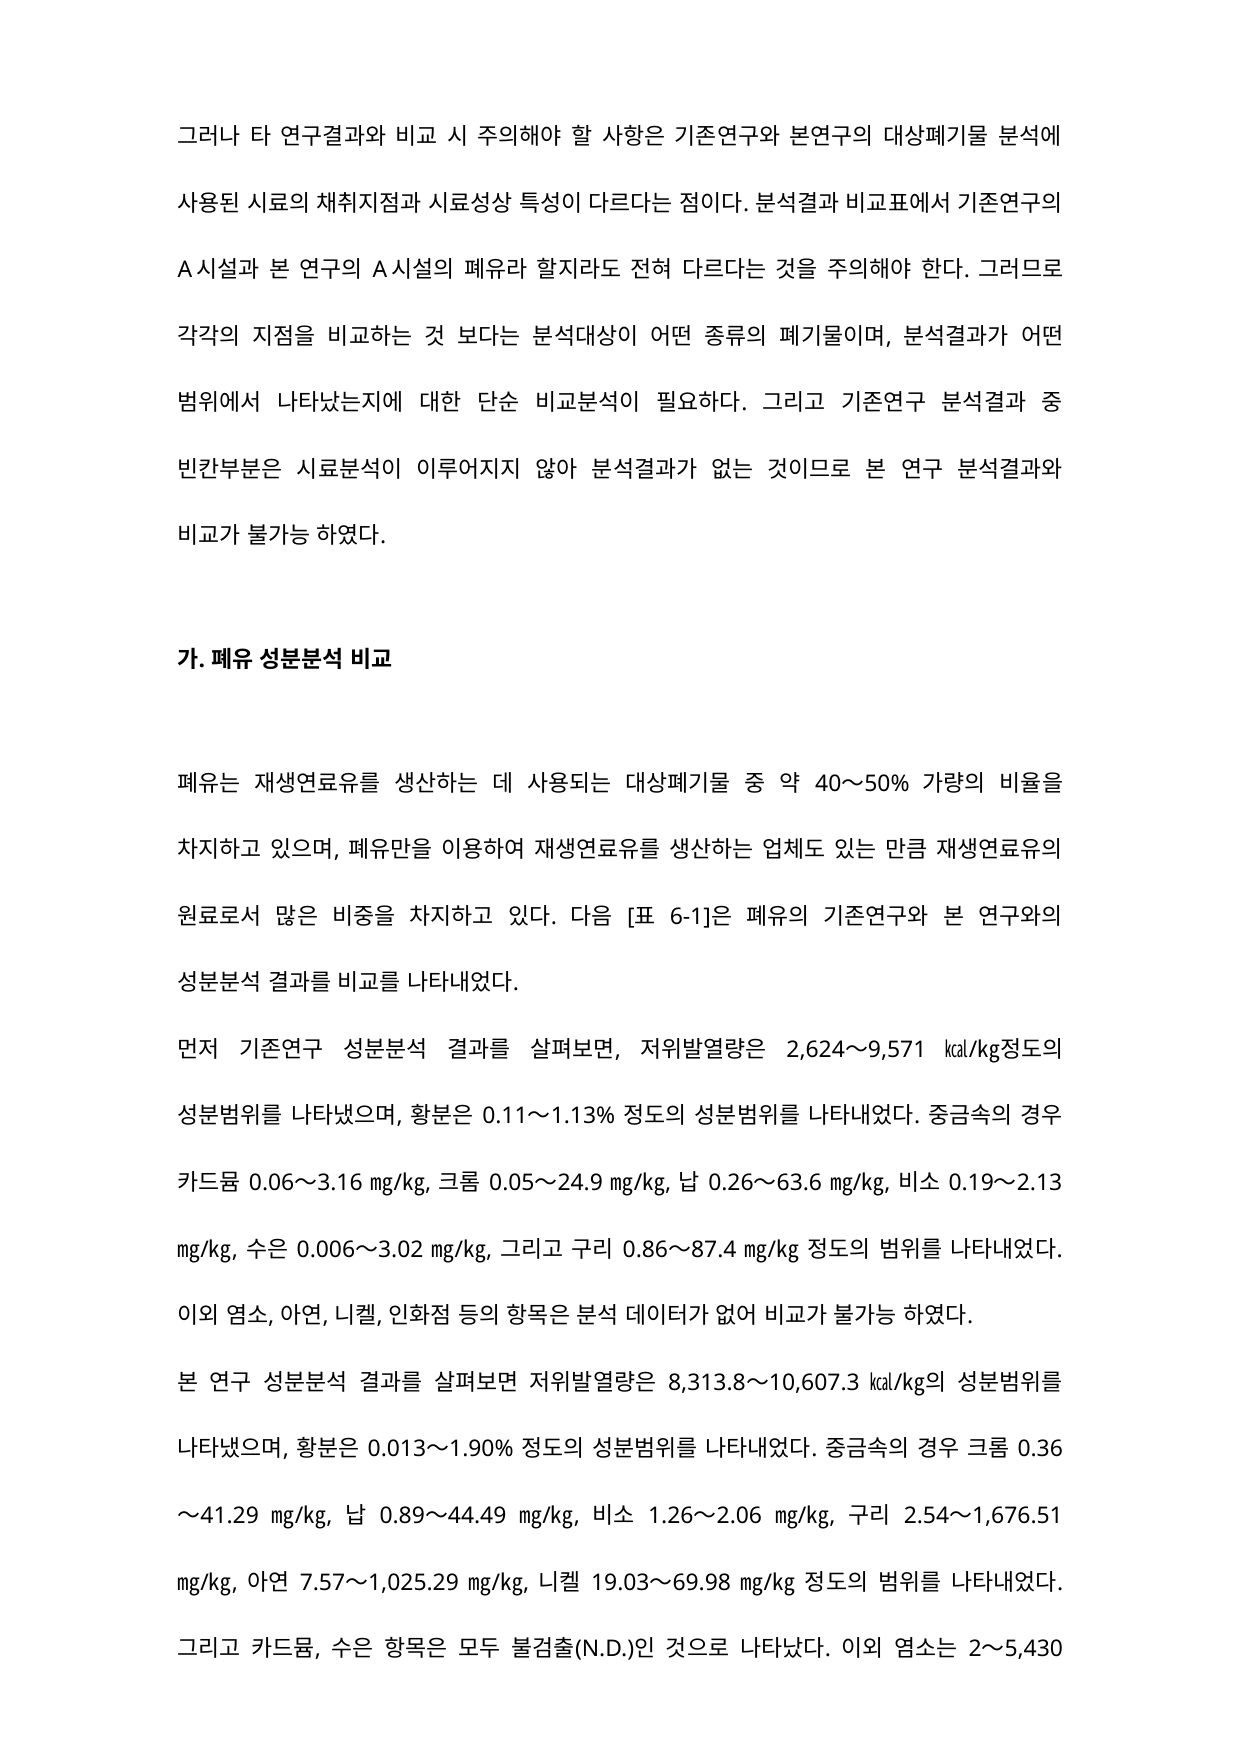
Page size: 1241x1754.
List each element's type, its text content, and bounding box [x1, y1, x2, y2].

text 폐유는 재생연료유를 생산하는 데 사용되는 대상폐기물 중 약 40～50% 가량의 비율을 차지하고 있으며, 폐유만을 이용하여 재생연료유를 생산하는 업체도 있는 만큼 재생연료유의 원료로서 많은 비중을 차지하고 있다. 다음 [표 6-1]은 폐유의 기존연구와 본 연구와의 성분분석 결과를 비교를 나타내었다. [177, 764, 1063, 997]
text 본 연구 성분분석 결과를 살펴보면 저위발열량은 8,313.8～10,607.3 ㎉/㎏의 성분범위를 나타냈으며, 황분은 0.013～1.90% 정도의 성분범위를 나타내었다. 중금속의 경우 크롬 0.36～41.29 ㎎/㎏, 납 0.89～44.49 ㎎/㎏, 비소 1.26～2.06 ㎎/㎏, 구리 2.54～1,676.51 ㎎/㎏, 아연 7.57～1,025.29 ㎎/㎏, 니켈 19.03～69.98 ㎎/㎏ 정도의 범위를 나타내었다. 그리고 카드뮴, 수은 항목은 모두 불검출(N.D.)인 것으로 나타났다. 이외 염소는 2～5,430 [177, 1364, 1063, 1663]
text 그러나 타 연구결과와 비교 시 주의해야 할 사항은 기존연구와 본연구의 대상폐기물 분석에 사용된 시료의 채취지점과 시료성상 특성이 다르다는 점이다. 분석결과 비교표에서 기존연구의 A시설과 본 연구의 A시설의 폐유라 할지라도 전혀 다르다는 것을 주의해야 한다. 그러므로 각각의 지점을 비교하는 것 보다는 분석대상이 어떤 종류의 폐기물이며, 분석결과가 어떤 범위에서 나타났는지에 대한 단순 비교분석이 필요하다. 그리고 기존연구 분석결과 중 빈칸부분은 시료분석이 이루어지지 않아 분석결과가 없는 것이므로 본 연구 분석결과와 비교가 불가능 하였다. [177, 118, 1063, 551]
text 가. 폐유 성분분석 비교 [177, 641, 1063, 674]
text 먼저 기존연구 성분분석 결과를 살펴보면, 저위발열량은 2,624～9,571 ㎉/㎏정도의 성분범위를 나타냈으며, 황분은 0.11～1.13% 정도의 성분범위를 나타내었다. 중금속의 경우 카드뮴 0.06～3.16 ㎎/㎏, 크롬 0.05～24.9 ㎎/㎏, 납 0.26～63.6 ㎎/㎏, 비소 0.19～2.13 ㎎/㎏, 수은 0.006～3.02 ㎎/㎏, 그리고 구리 0.86～87.4 ㎎/㎏ 정도의 범위를 나타내었다. 이외 염소, 아연, 니켈, 인화점 등의 항목은 분석 데이터가 없어 비교가 불가능 하였다. [177, 1031, 1063, 1330]
